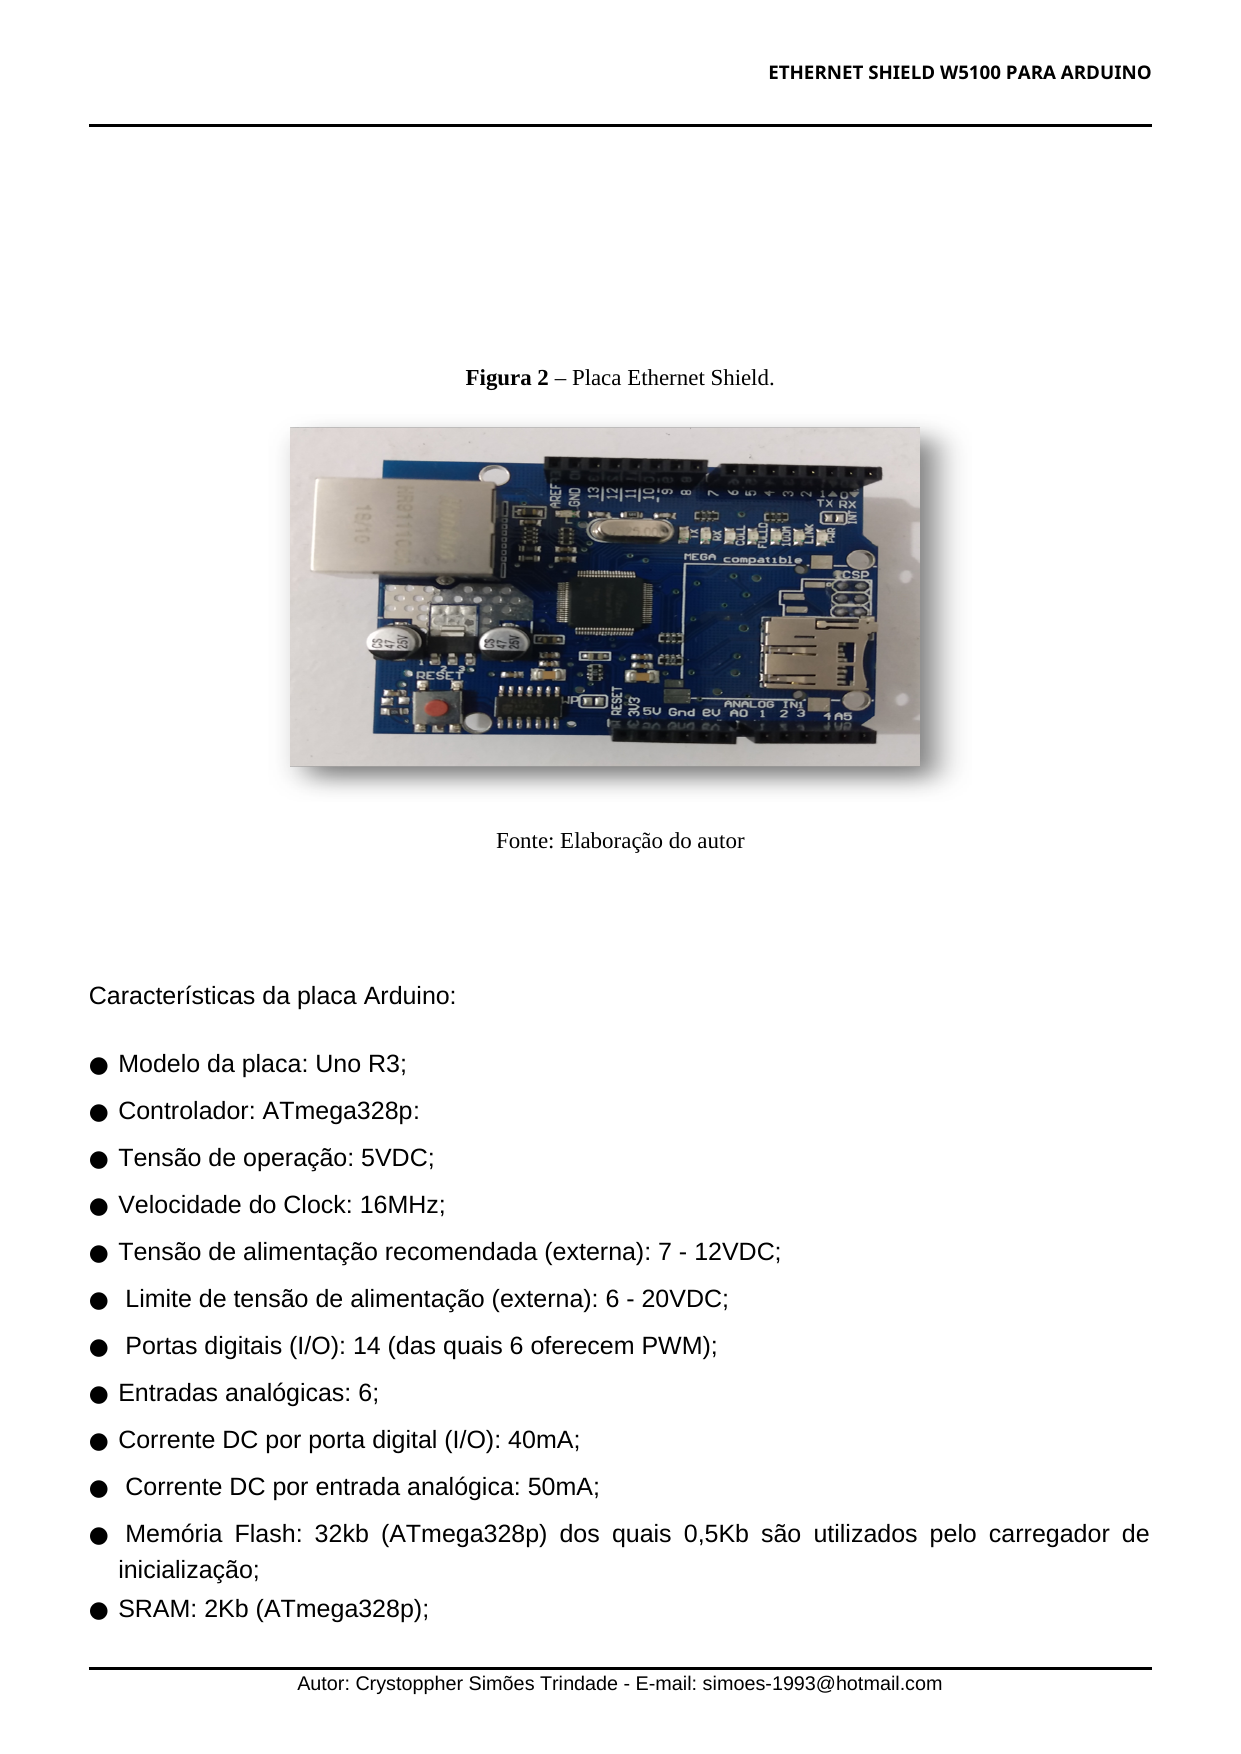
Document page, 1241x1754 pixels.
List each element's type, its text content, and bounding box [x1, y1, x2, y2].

text Características da placa Arduino: [89, 981, 1152, 1010]
list Corrente DC por porta digital (I/O): 40mA; [118, 1414, 1152, 1461]
list Velocidade do Clock: 16MHz; [118, 1179, 1152, 1226]
list Limite de tensão de alimentação (externa): 6 - 20VDC; [118, 1273, 1152, 1320]
list Controlador: ATmega328p: [118, 1085, 1152, 1132]
list Tensão de alimentação recomendada (externa): 7 - 12VDC; [118, 1226, 1152, 1273]
list SRAM: 2Kb (ATmega328p); [118, 1584, 1152, 1631]
list Portas digitais (I/O): 14 (das quais 6 oferecem PWM); [118, 1320, 1152, 1367]
list Tensão de operação: 5VDC; [89, 1132, 1152, 1179]
text Fonte: Elaboração do autor [89, 828, 1152, 854]
text Figura 2 – Placa Ethernet Shield. [89, 364, 1152, 391]
list Memória Flash: 32kb (ATmega328p) dos quais 0,5Kb são utilizados pelo carregador de inicialização; [89, 1508, 1152, 1584]
list Entradas analógicas: 6; [118, 1367, 1152, 1414]
picture [267, 414, 973, 802]
list Corrente DC por entrada analógica: 50mA; [118, 1461, 1152, 1508]
list Modelo da placa: Uno R3; [89, 1038, 1152, 1085]
